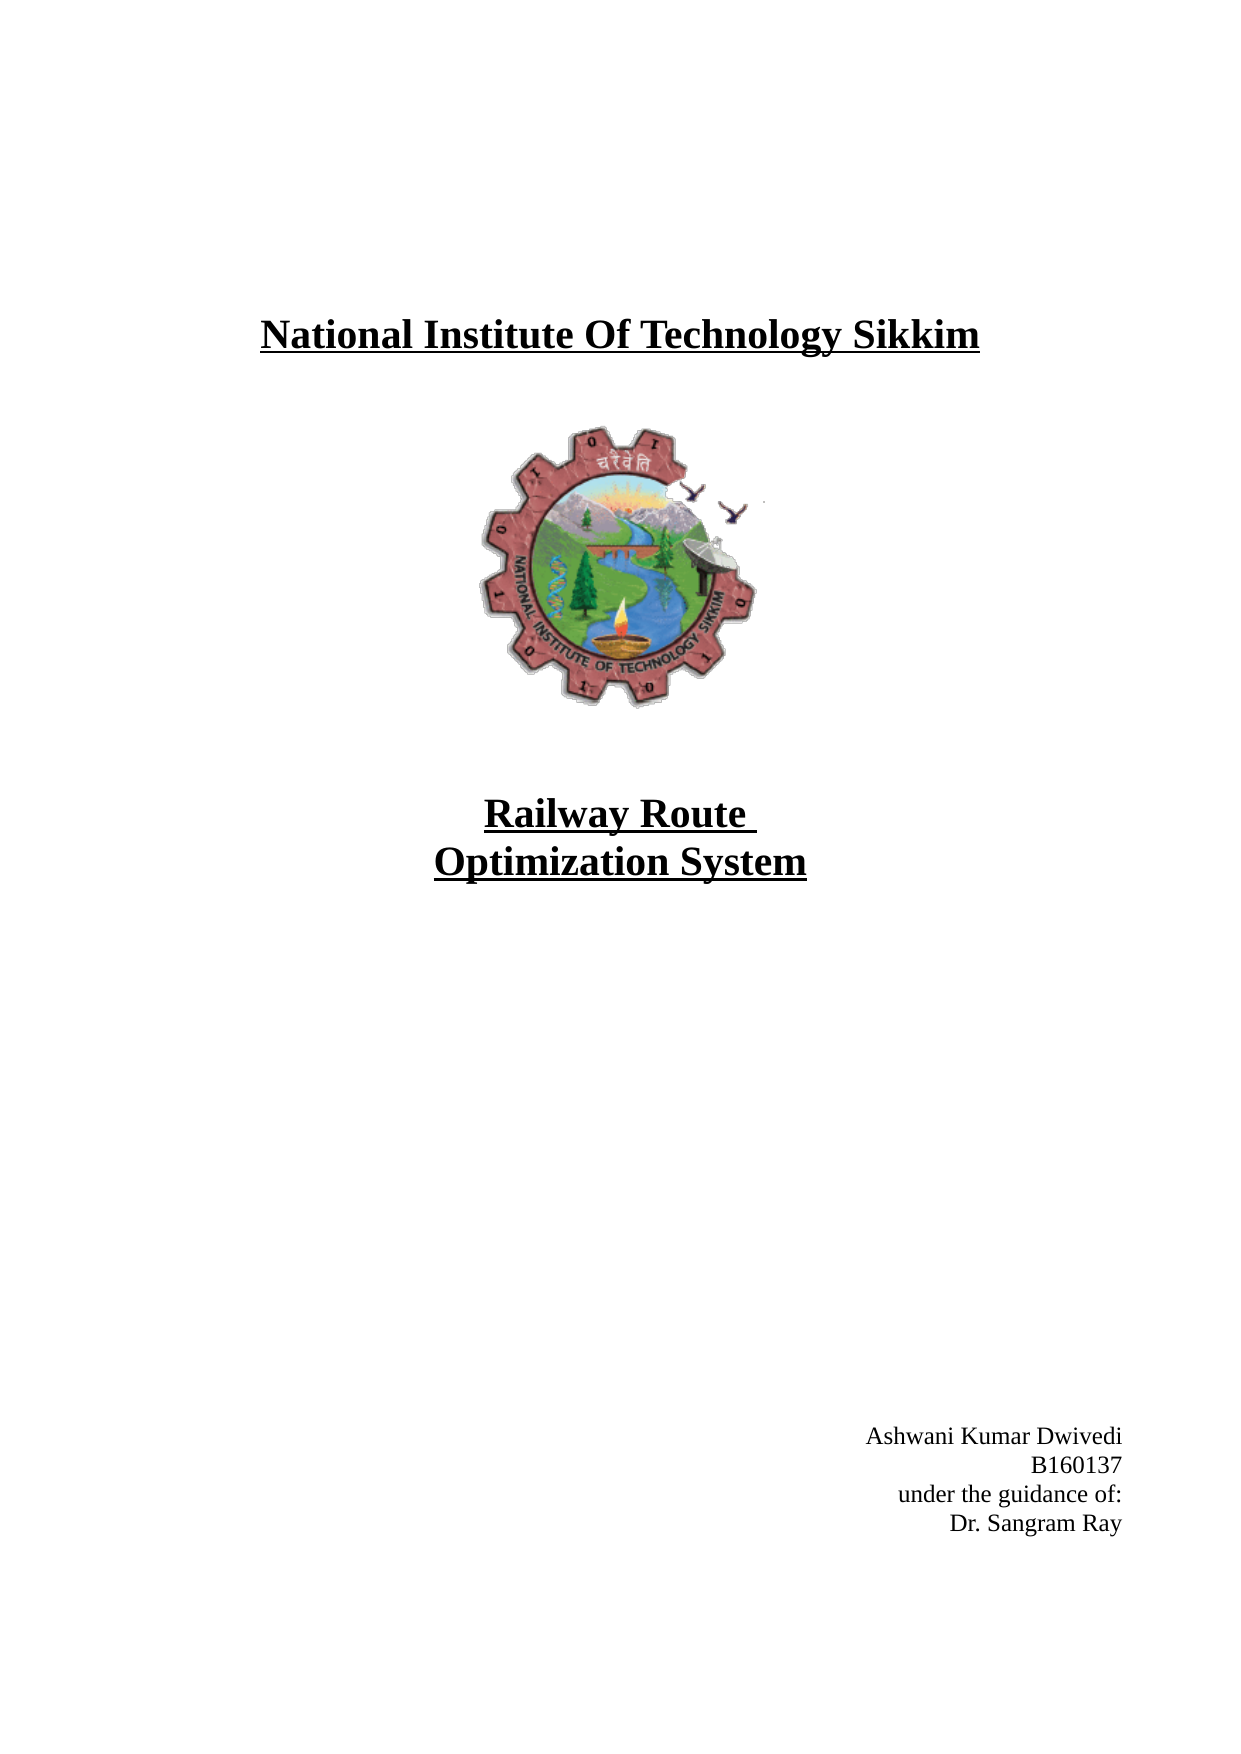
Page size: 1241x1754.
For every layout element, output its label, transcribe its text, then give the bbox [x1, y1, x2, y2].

text Ashwani Kumar Dwivedi [118, 1421, 1122, 1450]
text under the guidance of: [118, 1479, 1122, 1508]
picture [478, 415, 765, 717]
text Optimization System [118, 837, 1122, 885]
text Dr. Sangram Ray [118, 1508, 1122, 1536]
text B160137 [118, 1450, 1122, 1479]
text National Institute Of Technology Sikkim [118, 310, 1122, 358]
text Railway Route [118, 789, 1122, 837]
